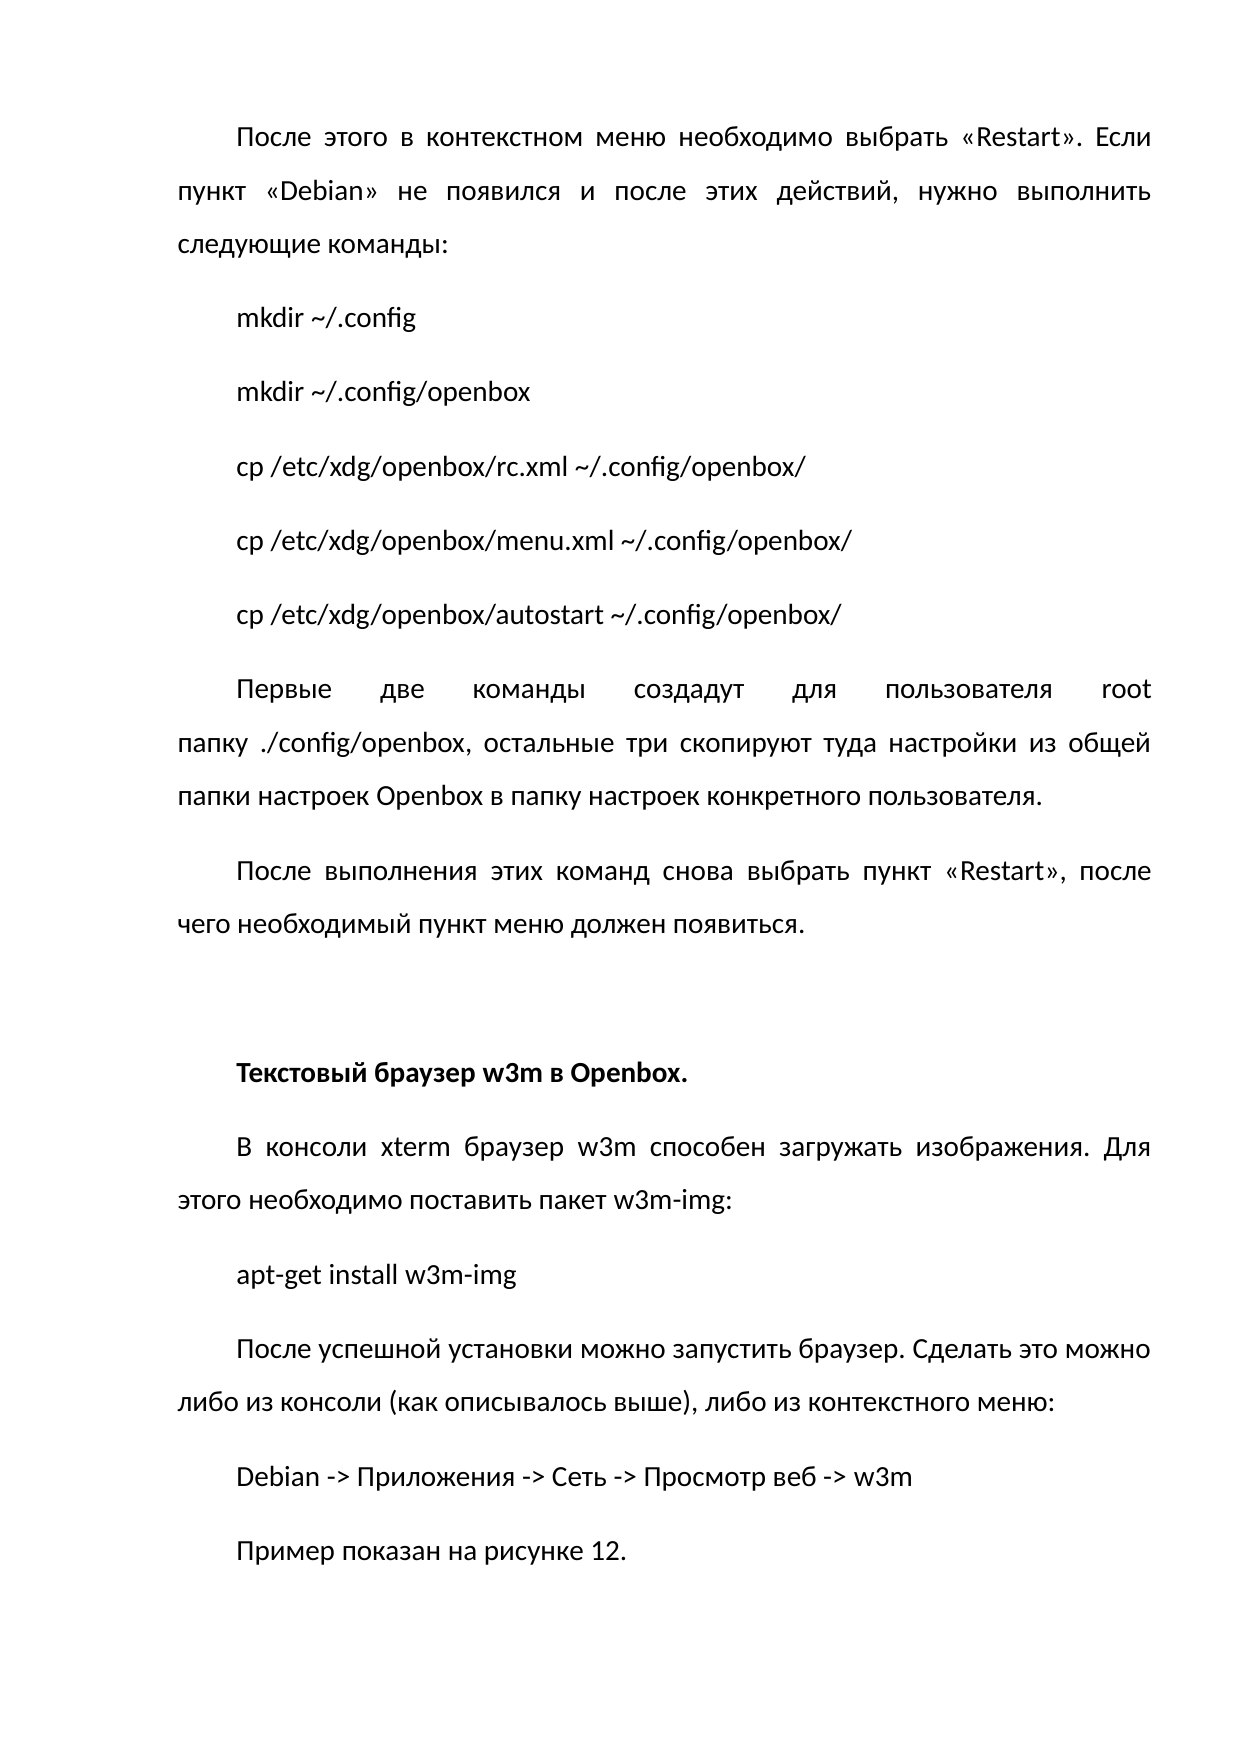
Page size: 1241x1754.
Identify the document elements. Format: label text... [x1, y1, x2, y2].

text cp /etc/xdg/openbox/menu.xml ~/.config/openbox/ [177, 522, 1152, 558]
text Пример показан на рисунке 12. [177, 1532, 1152, 1568]
text cp /etc/xdg/openbox/autostart ~/.config/openbox/ [177, 596, 1152, 632]
text cp /etc/xdg/openbox/rc.xml ~/.config/openbox/ [177, 448, 1152, 483]
text mkdir ~/.config [177, 299, 1152, 335]
text После выполнения этих команд снова выбрать пункт «Restart», после чего необходимый пункт меню должен появиться. [177, 852, 1152, 941]
text Текстовый браузер w3m в Openbox. [177, 1054, 1152, 1089]
text Debian -> Приложения -> Сеть -> Просмотр веб -> w3m [177, 1458, 1152, 1493]
text apt-get install w3m-img [177, 1256, 1152, 1291]
text В консоли xterm браузер w3m способен загружать изображения. Для этого необходимо поставить пакет w3m-img: [177, 1128, 1152, 1217]
text Первые две команды создадут для пользователя root папку ./config/openbox, остальные три скопируют туда настройки из общей папки настроек Openbox в папку настроек конкретного пользователя. [177, 671, 1152, 813]
text После успешной установки можно запустить браузер. Сделать это можно либо из консоли (как описывалось выше), либо из контекстного меню: [177, 1330, 1152, 1419]
text После этого в контекстном меню необходимо выбрать «Restart». Если пункт «Debian» не появился и после этих действий, нужно выполнить следующие команды: [177, 118, 1152, 261]
text mkdir ~/.config/openbox [177, 373, 1152, 409]
